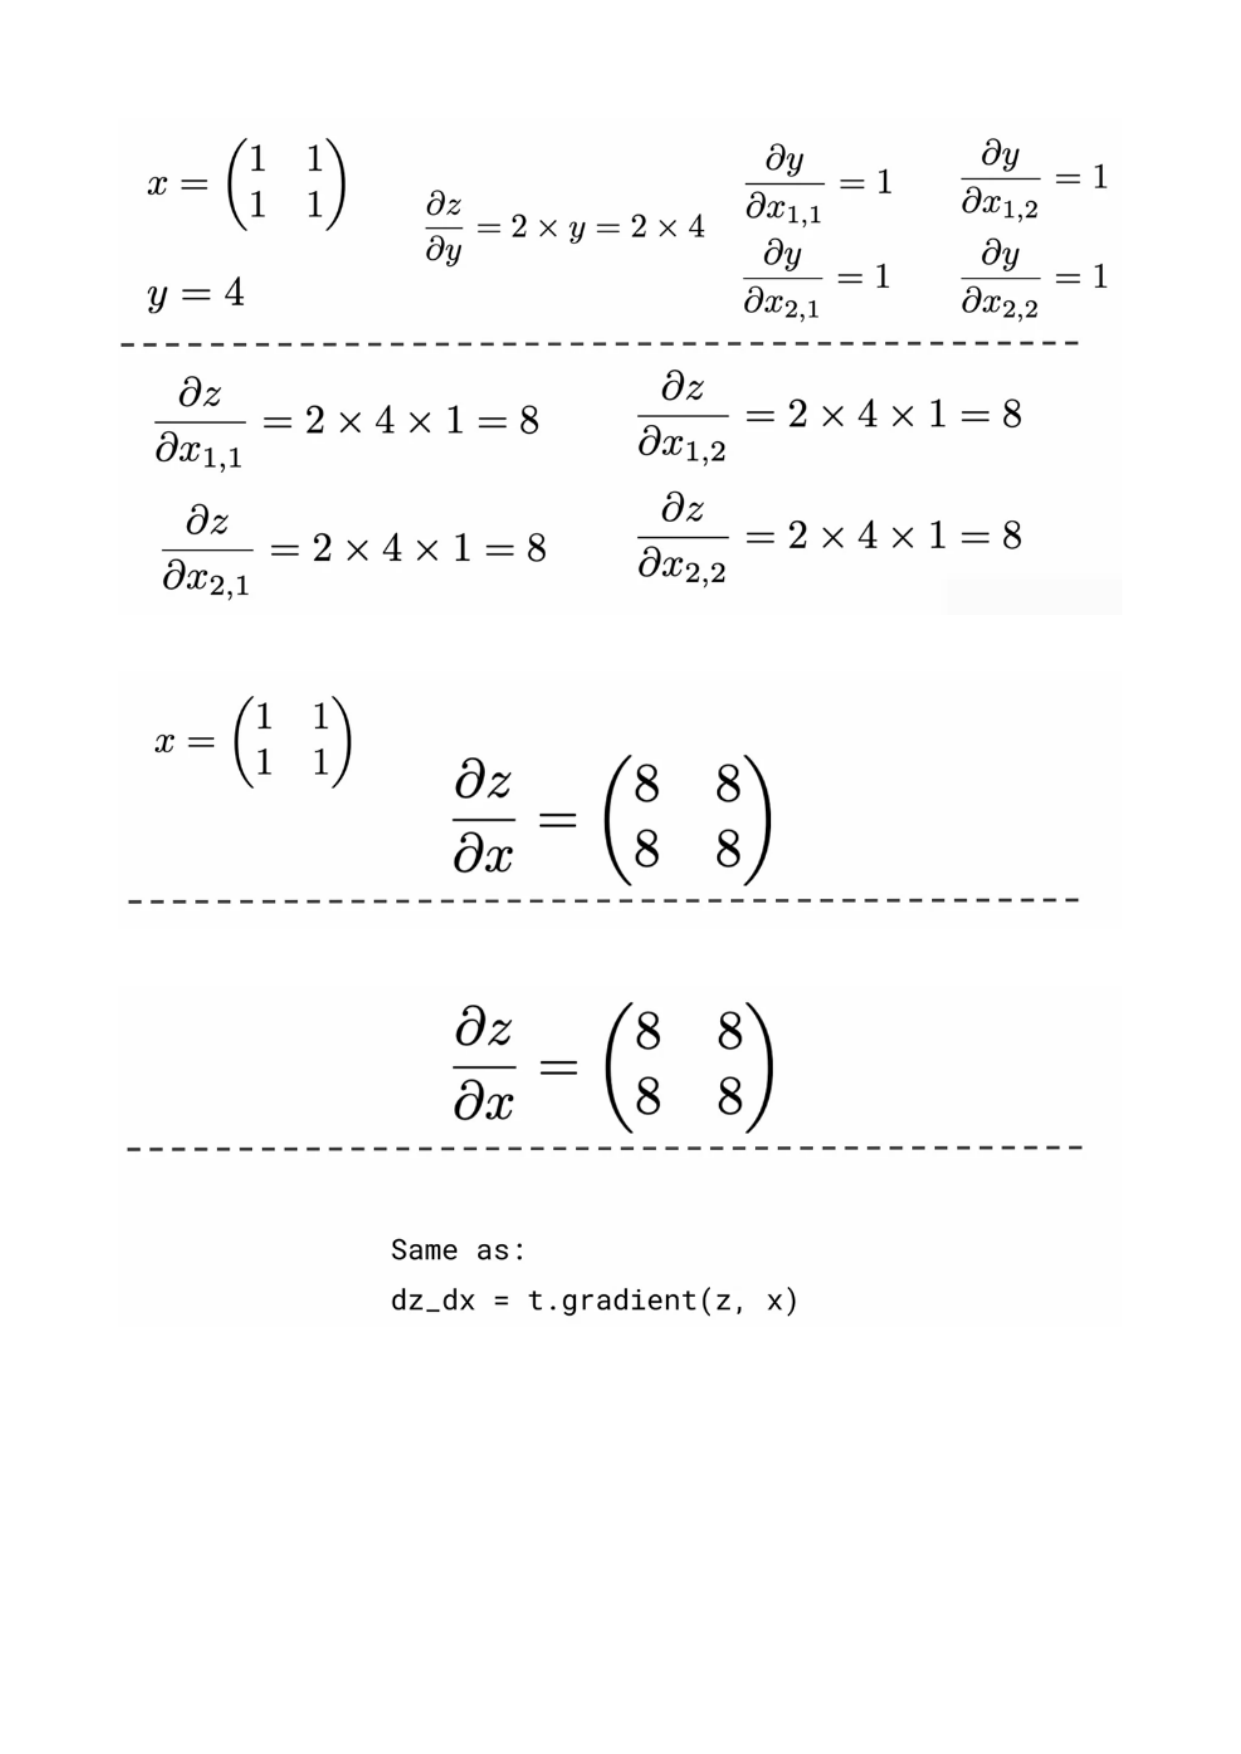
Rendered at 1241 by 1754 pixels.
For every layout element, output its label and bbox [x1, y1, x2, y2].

picture [118, 118, 1123, 615]
picture [118, 671, 1123, 929]
picture [118, 986, 1123, 1327]
